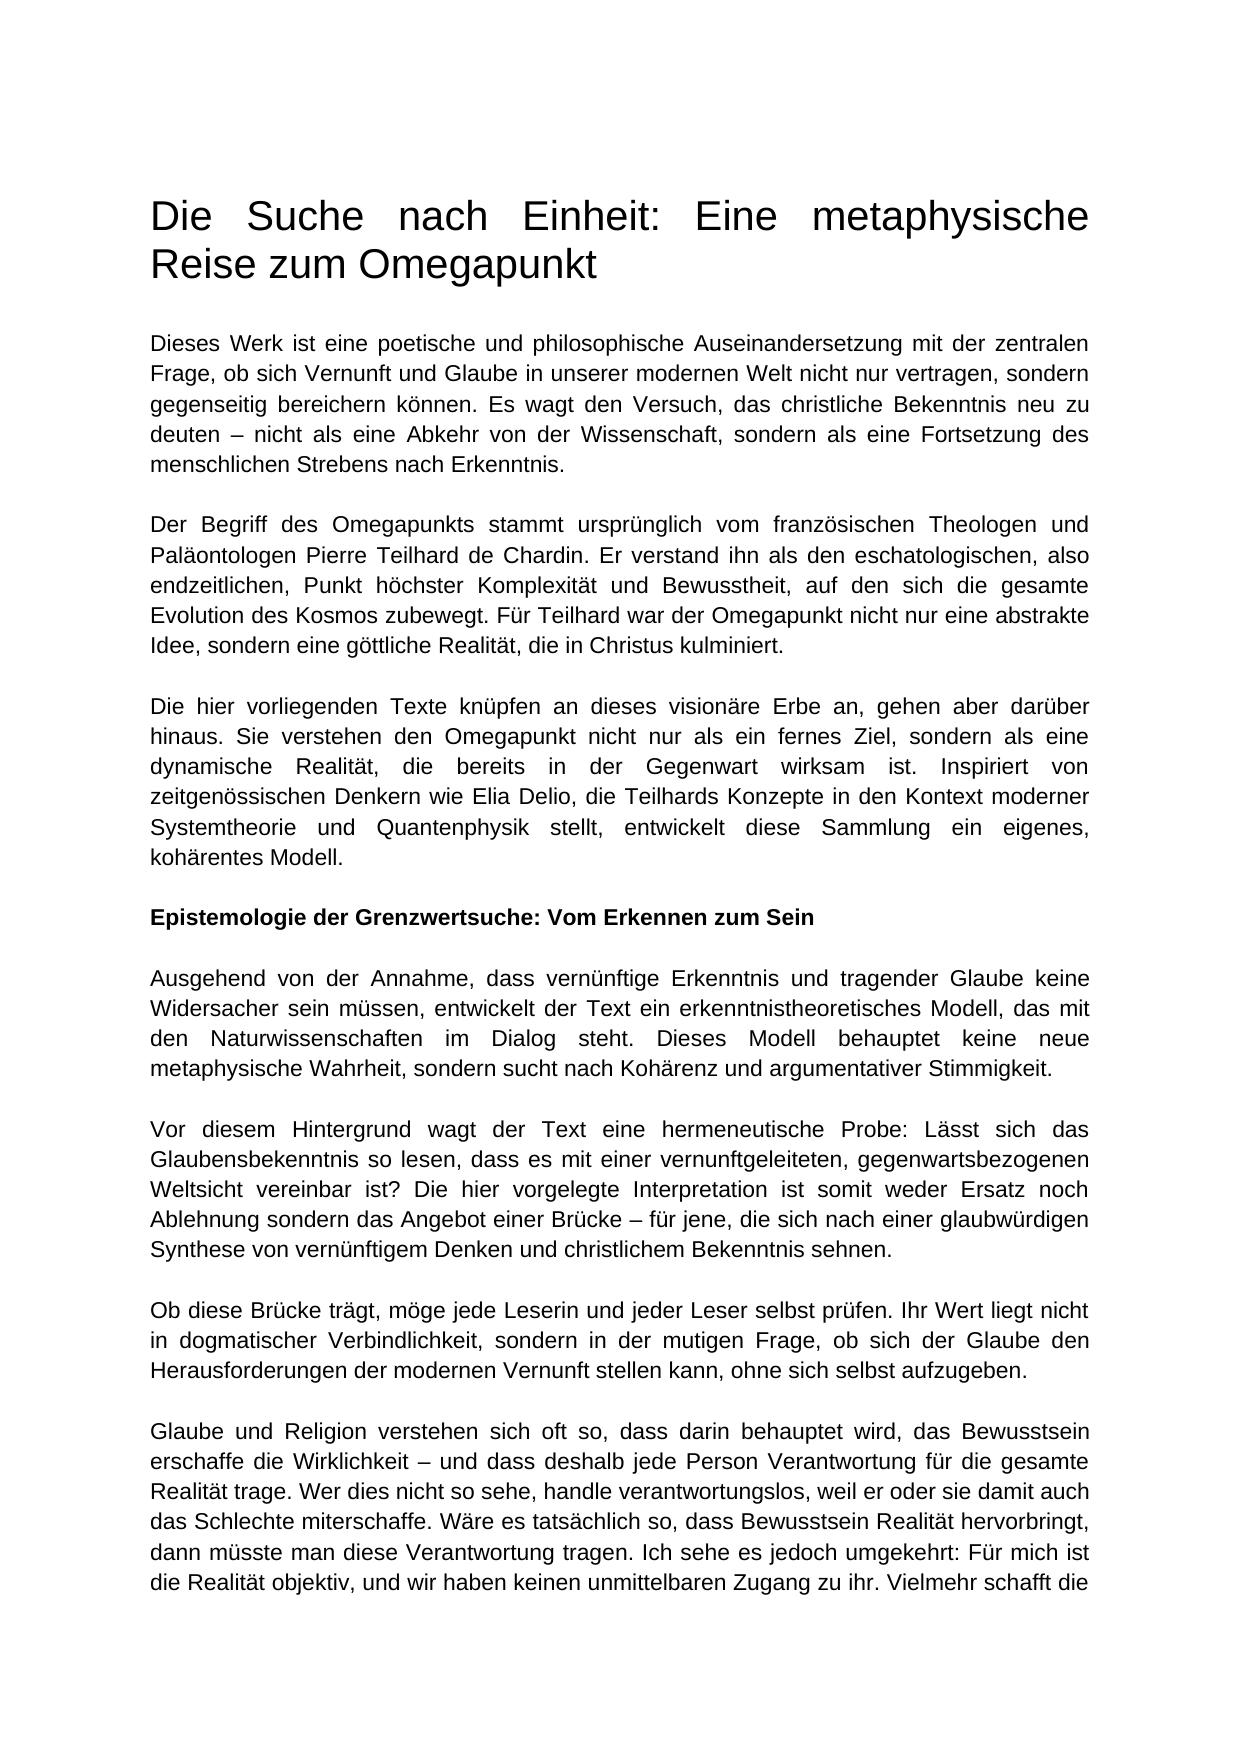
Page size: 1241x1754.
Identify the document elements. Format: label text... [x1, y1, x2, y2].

text Glaube und Religion verstehen sich oft so, dass darin behauptet wird, das Bewusstsein erschaffe die Wirklichkeit – und dass deshalb jede Person Verantwortung für die gesamte Realität trage. Wer dies nicht so sehe, handle verantwortungslos, weil er oder sie damit auch das Schlechte miterschaffe. Wäre es tatsächlich so, dass Bewusstsein Realität hervorbringt, dann müsste man diese Verantwortung tragen. Ich sehe es jedoch umgekehrt: Für mich ist die Realität objektiv, und wir haben keinen unmittelbaren Zugang zu ihr. Vielmehr schafft die [150, 1418, 1090, 1595]
text Epistemologie der Grenzwertsuche: Vom Erkennen zum Sein [150, 904, 1090, 931]
text Die hier vorliegenden Texte knüpfen an dieses visionäre Erbe an, gehen aber darüber hinaus. Sie verstehen den Omegapunkt nicht nur als ein fernes Ziel, sondern als eine dynamische Realität, die bereits in der Gegenwart wirksam ist. Inspiriert von zeitgenössischen Denkern wie Elia Delio, die Teilhards Konzepte in den Kontext moderner Systemtheorie und Quantenphysik stellt, entwickelt diese Sammlung ein eigenes, kohärentes Modell. [150, 693, 1090, 870]
text Dieses Werk ist eine poetische und philosophische Auseinandersetzung mit der zentralen Frage, ob sich Vernunft und Glaube in unserer modernen Welt nicht nur vertragen, sondern gegenseitig bereichern können. Es wagt den Versuch, das christliche Bekenntnis neu zu deuten – nicht als eine Abkehr von der Wissenschaft, sondern als eine Fortsetzung des menschlichen Strebens nach Erkenntnis. [150, 330, 1090, 477]
text Vor diesem Hintergrund wagt der Text eine hermeneutische Probe: Lässt sich das Glaubensbekenntnis so lesen, dass es mit einer vernunftgeleiteten, gegenwartsbezogenen Weltsicht vereinbar ist? Die hier vorgelegte Interpretation ist somit weder Ersatz noch Ablehnung sondern das Angebot einer Brücke – für jene, die sich nach einer glaubwürdigen Synthese von vernünftigem Denken und christlichem Bekenntnis sehnen. [150, 1116, 1090, 1263]
subtitle Die Suche nach Einheit: Eine metaphysische Reise zum Omegapunkt [150, 192, 1090, 287]
text Ob diese Brücke trägt, möge jede Leserin und jeder Leser selbst prüfen. Ihr Wert liegt nicht in dogmatischer Verbindlichkeit, sondern in der mutigen Frage, ob sich der Glaube den Herausforderungen der modernen Vernunft stellen kann, ohne sich selbst aufzugeben. [150, 1297, 1090, 1384]
text Ausgehend von der Annahme, dass vernünftige Erkenntnis und tragender Glaube keine Widersacher sein müssen, entwickelt der Text ein erkenntnistheoretisches Modell, das mit den Naturwissenschaften im Dialog steht. Dieses Modell behauptet keine neue metaphysische Wahrheit, sondern sucht nach Kohärenz und argumentativer Stimmigkeit. [150, 964, 1090, 1082]
text Der Begriff des Omegapunkts stammt ursprünglich vom französischen Theologen und Paläontologen Pierre Teilhard de Chardin. Er verstand ihn als den eschatologischen, also endzeitlichen, Punkt höchster Komplexität und Bewusstheit, auf den sich die gesamte Evolution des Kosmos zubewegt. Für Teilhard war der Omegapunkt nicht nur eine abstrakte Idee, sondern eine göttliche Realität, die in Christus kulminiert. [150, 511, 1090, 659]
